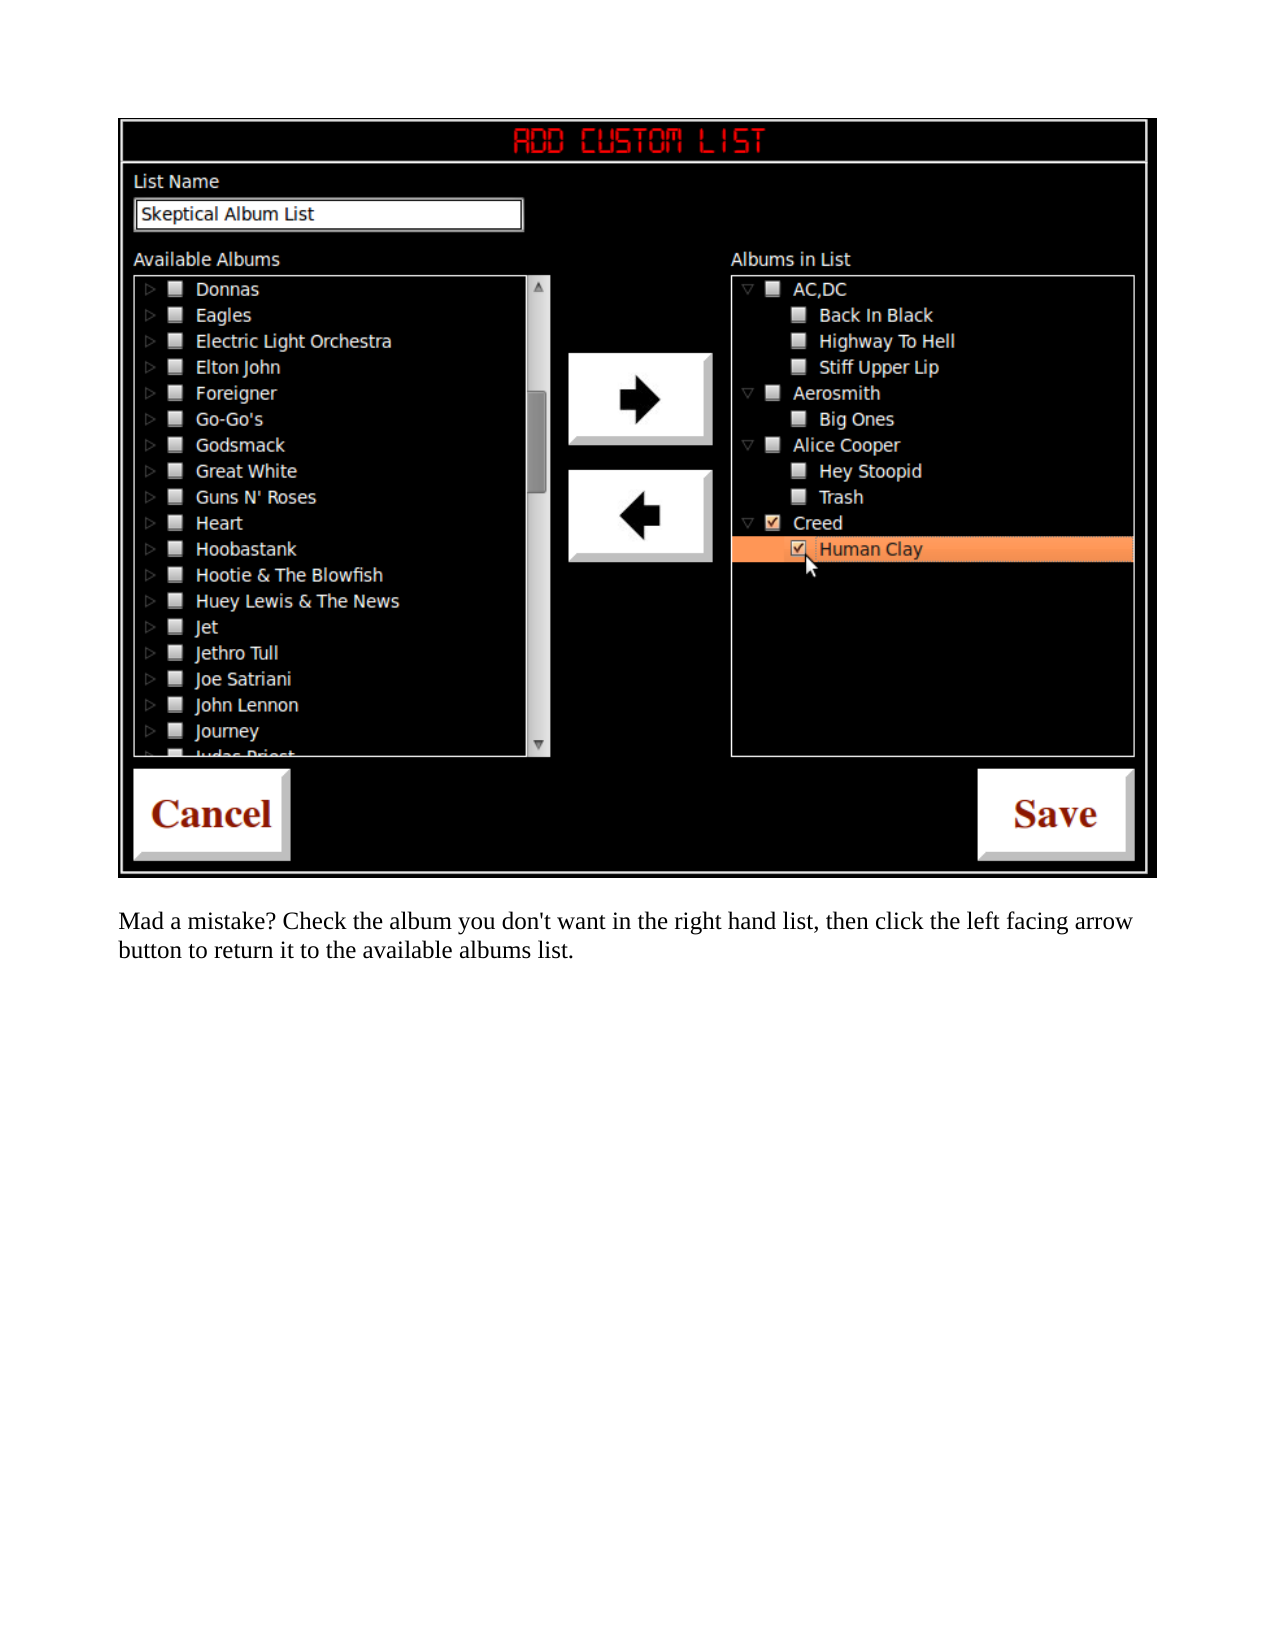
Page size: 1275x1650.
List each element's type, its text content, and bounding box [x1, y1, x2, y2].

picture [118, 118, 1157, 878]
text Mad a mistake? Check the album you don't want in the right hand list, then click the left facing arrow button to return it to the available albums list. [118, 906, 1157, 964]
